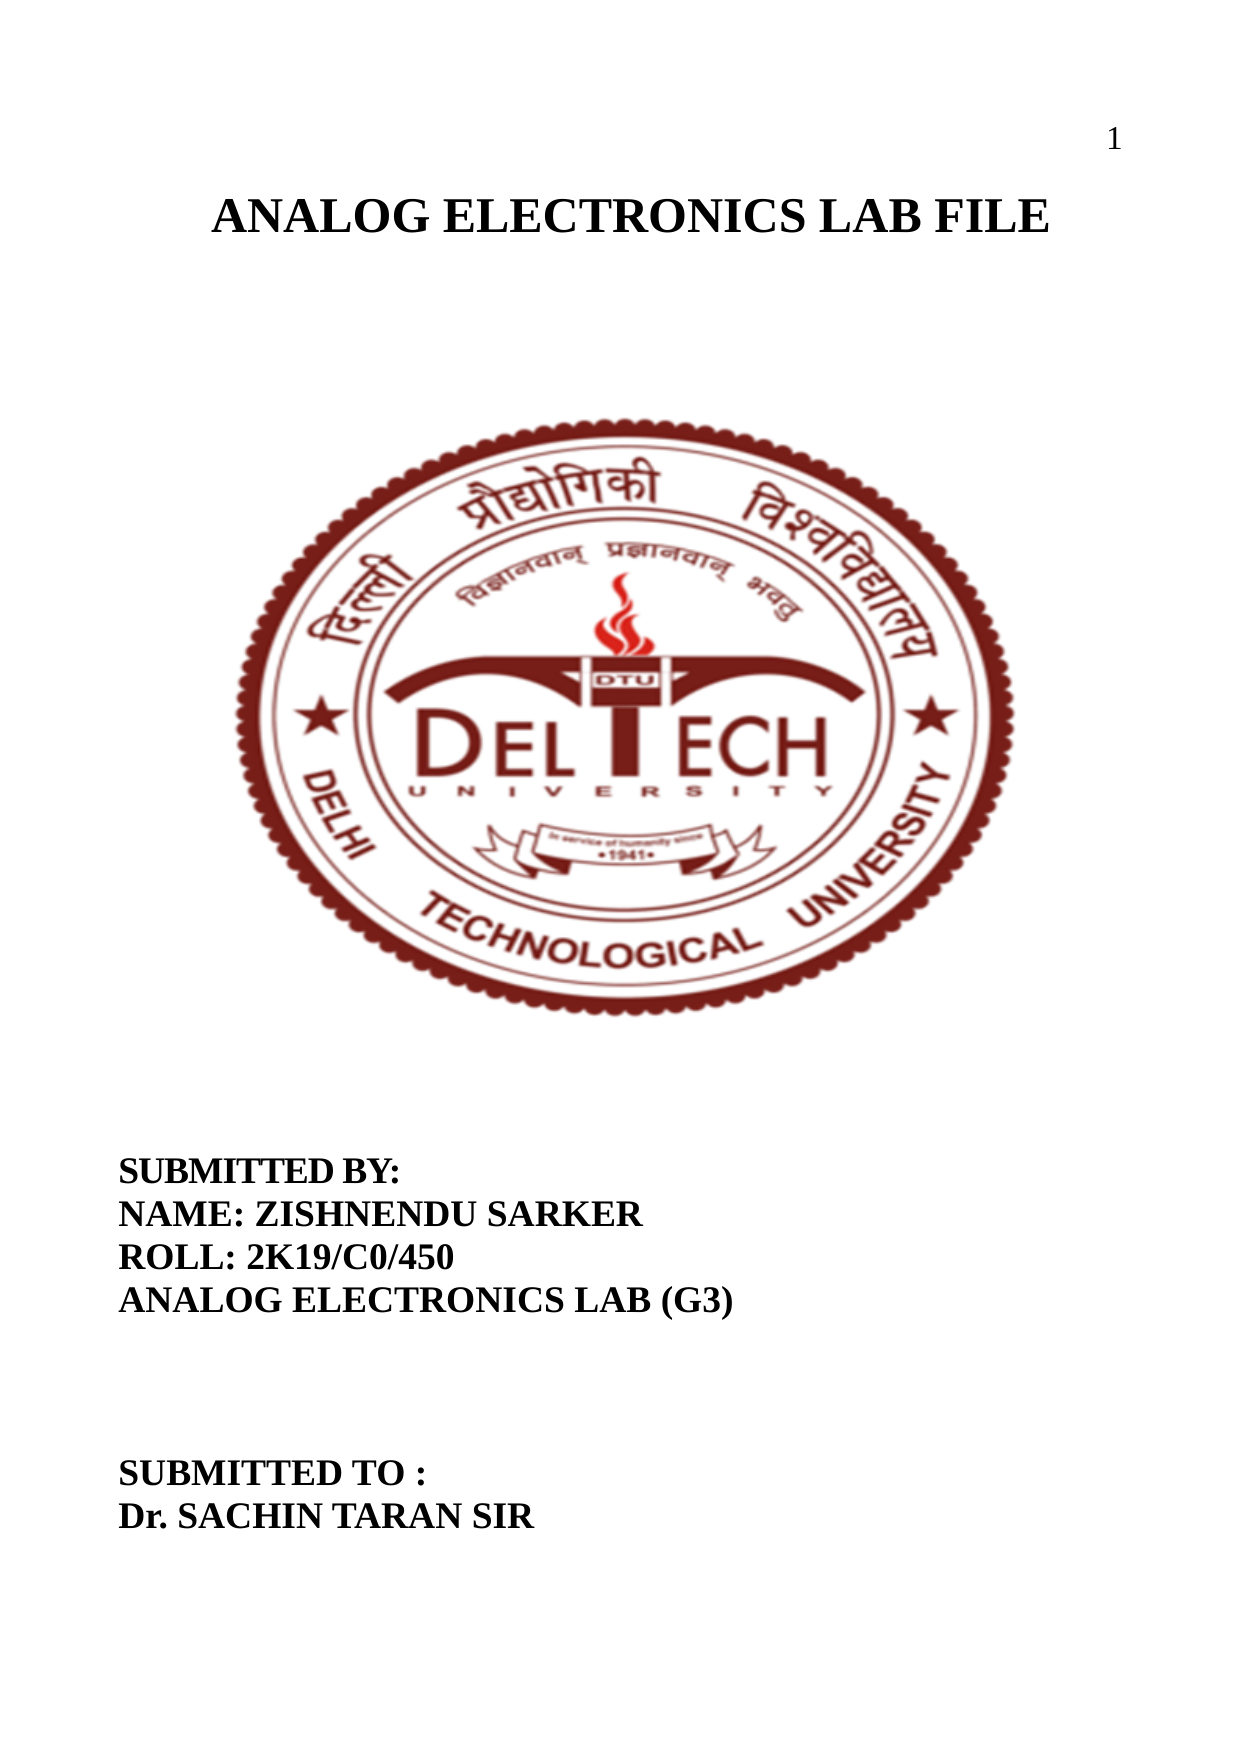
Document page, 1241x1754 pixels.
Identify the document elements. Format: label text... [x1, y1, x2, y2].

text SUBMITTED TO : [118, 1450, 1122, 1493]
title SUBMITTED BY: [118, 1148, 1122, 1192]
text ROLL: 2K19/C0/450 [118, 1235, 1122, 1278]
text ANALOG ELECTRONICS LAB (G3) [118, 1278, 1122, 1321]
picture [230, 416, 1019, 1019]
text Dr. SACHIN TARAN SIR [118, 1493, 1122, 1537]
text ANALOG ELECTRONICS LAB FILE [118, 186, 1122, 243]
text NAME: ZISHNENDU SARKER [118, 1192, 1122, 1235]
